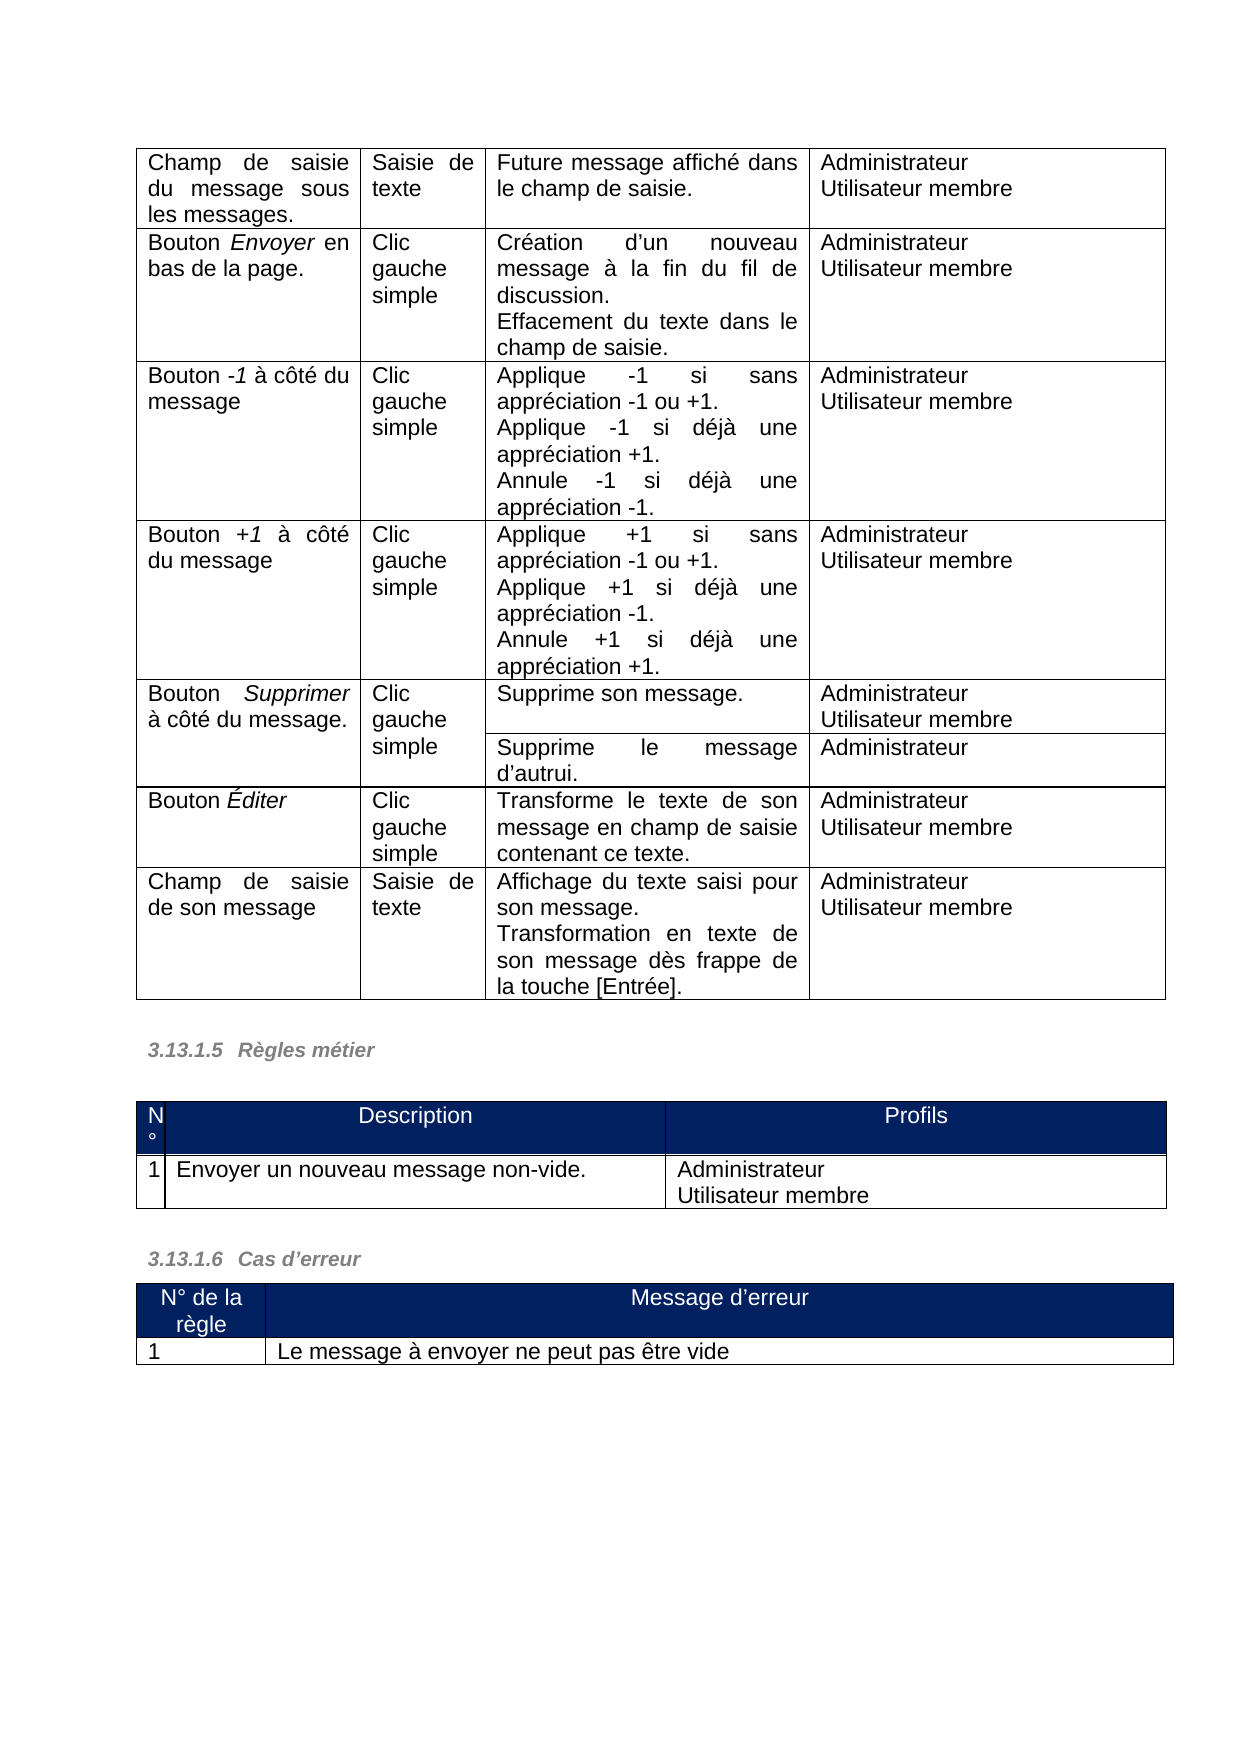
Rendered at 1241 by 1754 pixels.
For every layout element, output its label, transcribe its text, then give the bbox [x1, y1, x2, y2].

table_cell Champ de saisie du message sous les messages. [137, 149, 360, 228]
table_cell Administrateur Utilisateur membre [810, 362, 1165, 520]
table_cell Applique -1 si sans appréciation -1 ou +1. Applique -1 si déjà une appréciation +1. Annule -1 si déjà une appréciation -1. [486, 362, 809, 520]
table_cell Administrateur Utilisateur membre [810, 229, 1165, 361]
table_cell Clic gauche simple [361, 362, 485, 520]
table_cell Création d’un nouveau message à la fin du fil de discussion. Effacement du texte dans le champ de saisie. [486, 229, 809, 361]
table_cell Champ de saisie de son message [137, 868, 360, 999]
table_cell Administrateur Utilisateur membre [810, 868, 1165, 999]
subtitle Cas d’erreur [148, 1247, 1162, 1271]
table_header Description [166, 1102, 665, 1154]
table_cell Bouton -1 à côté du message [137, 362, 360, 520]
table_header Profils [666, 1102, 1166, 1154]
table_header N° de la règle [137, 1284, 265, 1337]
table_cell Bouton Éditer [137, 788, 360, 867]
table_cell Affichage du texte saisi pour son message. Transformation en texte de son message dès frappe de la touche [Entrée]. [486, 868, 809, 999]
table_cell Applique +1 si sans appréciation -1 ou +1. Applique +1 si déjà une appréciation -1. Annule +1 si déjà une appréciation +1. [486, 521, 809, 679]
table_cell 1 [137, 1156, 164, 1208]
table_cell Saisie de texte [361, 149, 485, 228]
table_cell Future message affiché dans le champ de saisie. [486, 149, 809, 228]
table_cell Transforme le texte de son message en champ de saisie contenant ce texte. [486, 788, 809, 867]
table_cell Administrateur [810, 734, 1165, 786]
table_header Message d’erreur [266, 1284, 1173, 1337]
table_cell Clic gauche simple [361, 521, 485, 679]
table_cell Envoyer un nouveau message non-vide. [166, 1156, 665, 1208]
table_cell 1 [137, 1338, 265, 1364]
table_cell Clic gauche simple [361, 788, 485, 867]
subtitle Règles métier [148, 1038, 1162, 1062]
table_cell Administrateur Utilisateur membre [810, 149, 1165, 228]
table_cell Bouton +1 à côté du message [137, 521, 360, 679]
table_header N° [137, 1102, 164, 1154]
table_cell Saisie de texte [361, 868, 485, 999]
table_cell Administrateur Utilisateur membre [810, 680, 1165, 733]
table_cell Administrateur Utilisateur membre [810, 788, 1165, 867]
table_cell Supprime son message. [486, 680, 809, 733]
table_cell Supprime le message d’autrui. [486, 734, 809, 786]
table_cell Clic gauche simple [361, 229, 485, 361]
table_cell Bouton Envoyer en bas de la page. [137, 229, 360, 361]
table_cell Administrateur Utilisateur membre [666, 1156, 1166, 1208]
table_cell Clic gauche simple [361, 680, 485, 786]
table_cell Le message à envoyer ne peut pas être vide [266, 1338, 1173, 1364]
table_cell Administrateur Utilisateur membre [810, 521, 1165, 679]
table_cell Bouton Supprimer à côté du message. [137, 680, 360, 786]
